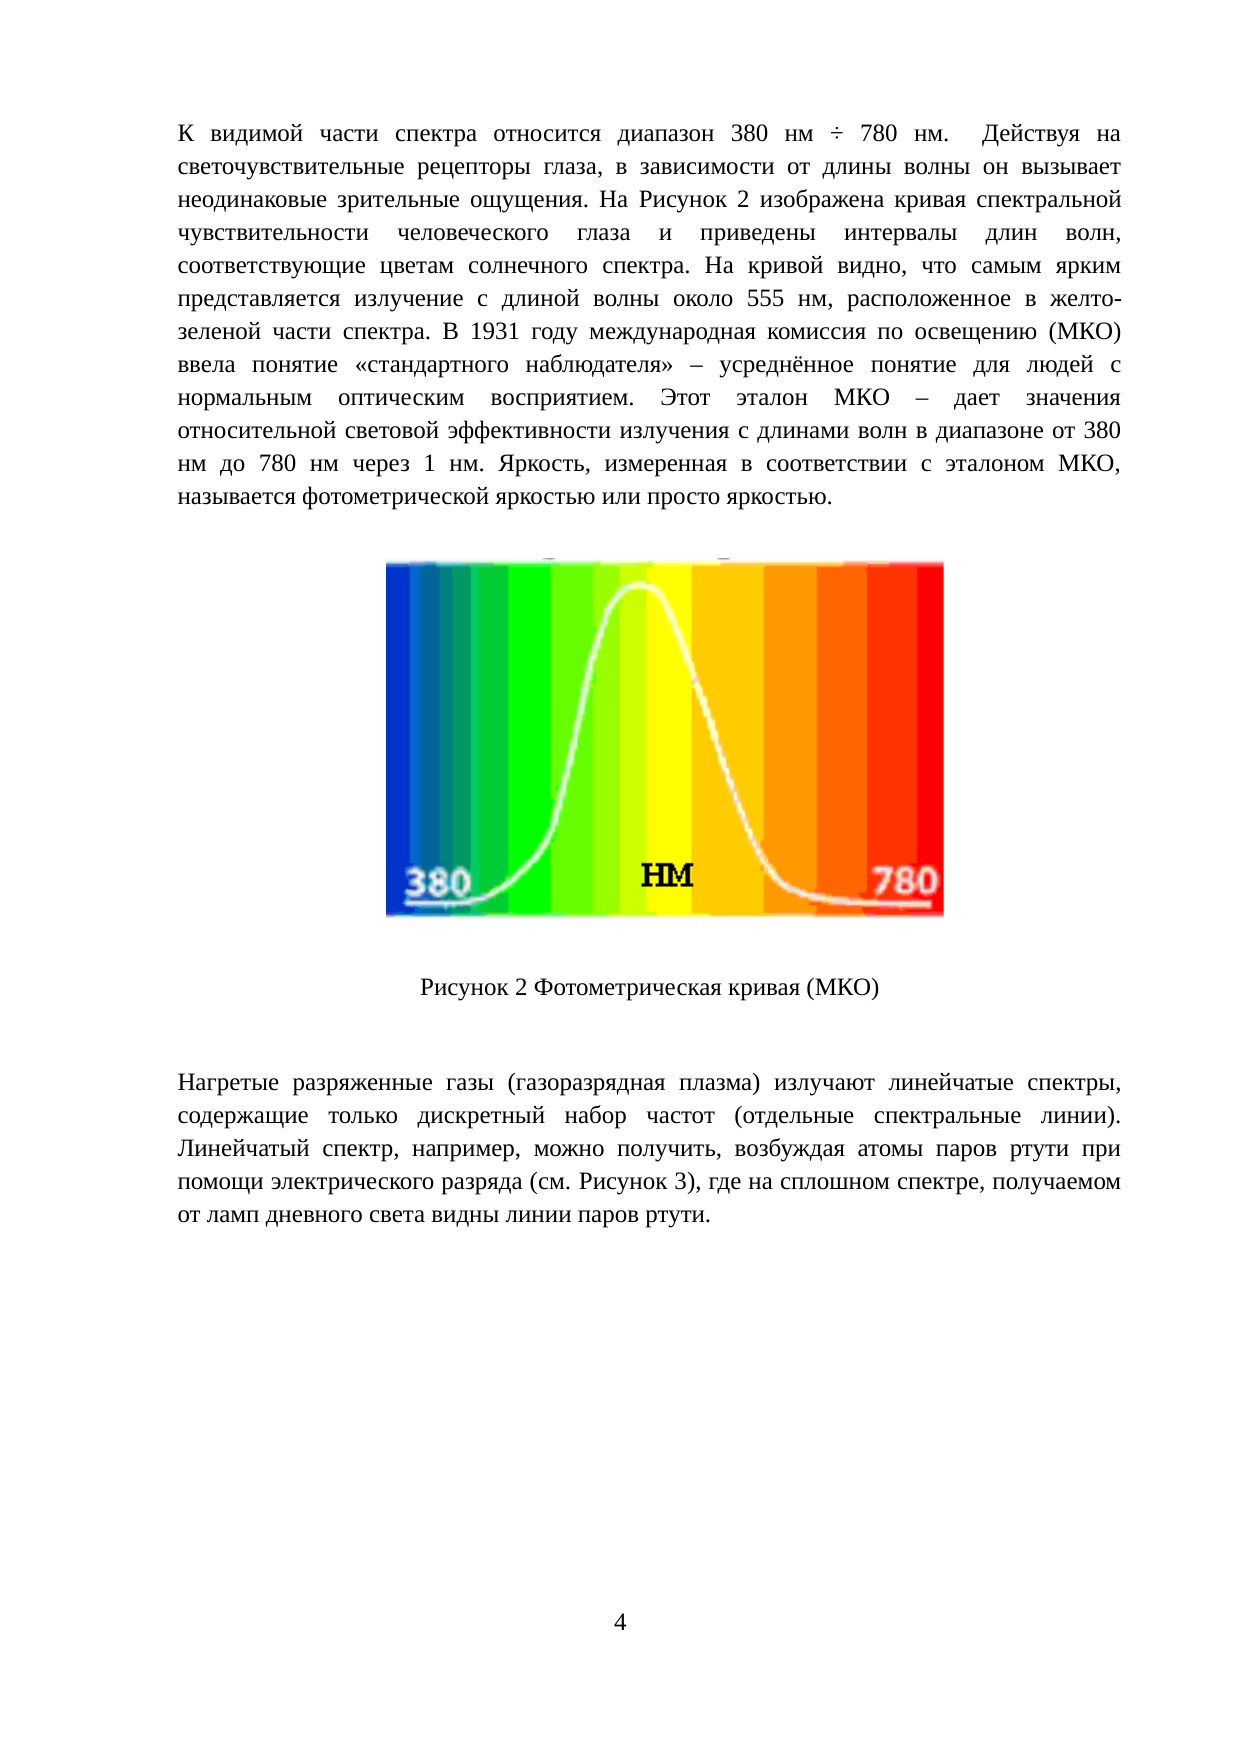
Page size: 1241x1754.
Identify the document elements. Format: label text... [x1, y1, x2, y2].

text К видимой части спектра относится диапазон 380 нм ÷ 780 нм. Действуя на светочувствительные рецепторы глаза, в зависимости от длины волны он вызывает неодинаковые зрительные ощущения. На Рисунок 2 изображена кривая спектральной чувствительности человеческого глаза и приведены интервалы длин волн, соответствующие цветам солнечного спектра. На кривой видно, что самым ярким представляется излучение с длиной волны около 555 нм, расположенное в желто-зеленой части спектра. В 1931 году международная комиссия по освещению (МКО) ввела понятие «стандартного наблюдателя» – усреднённое понятие для людей с нормальным оптическим восприятием. Этот эталон МКО – дает значения относительной световой эффективности излучения с длинами волн в диапазоне от 380 нм до 780 нм через 1 нм. Яркость, измеренная в соответствии с эталоном МКО, называется фотометрической яркостью или просто яркостью. [177, 118, 1122, 510]
text Рисунок 2 Фотометрическая кривая (МКО) [177, 972, 1122, 1001]
text Нагретые разряженные газы (газоразрядная плазма) излучают линейчатые спектры, содержащие только дискретный набор частот (отдельные спектральные линии). Линейчатый спектр, например, можно получить, возбуждая атомы паров ртути при помощи электрического разряда (см. Рисунок 3), где на сплошном спектре, получаемом от ламп дневного света видны линии паров ртути. [177, 1067, 1122, 1228]
picture [386, 558, 944, 926]
